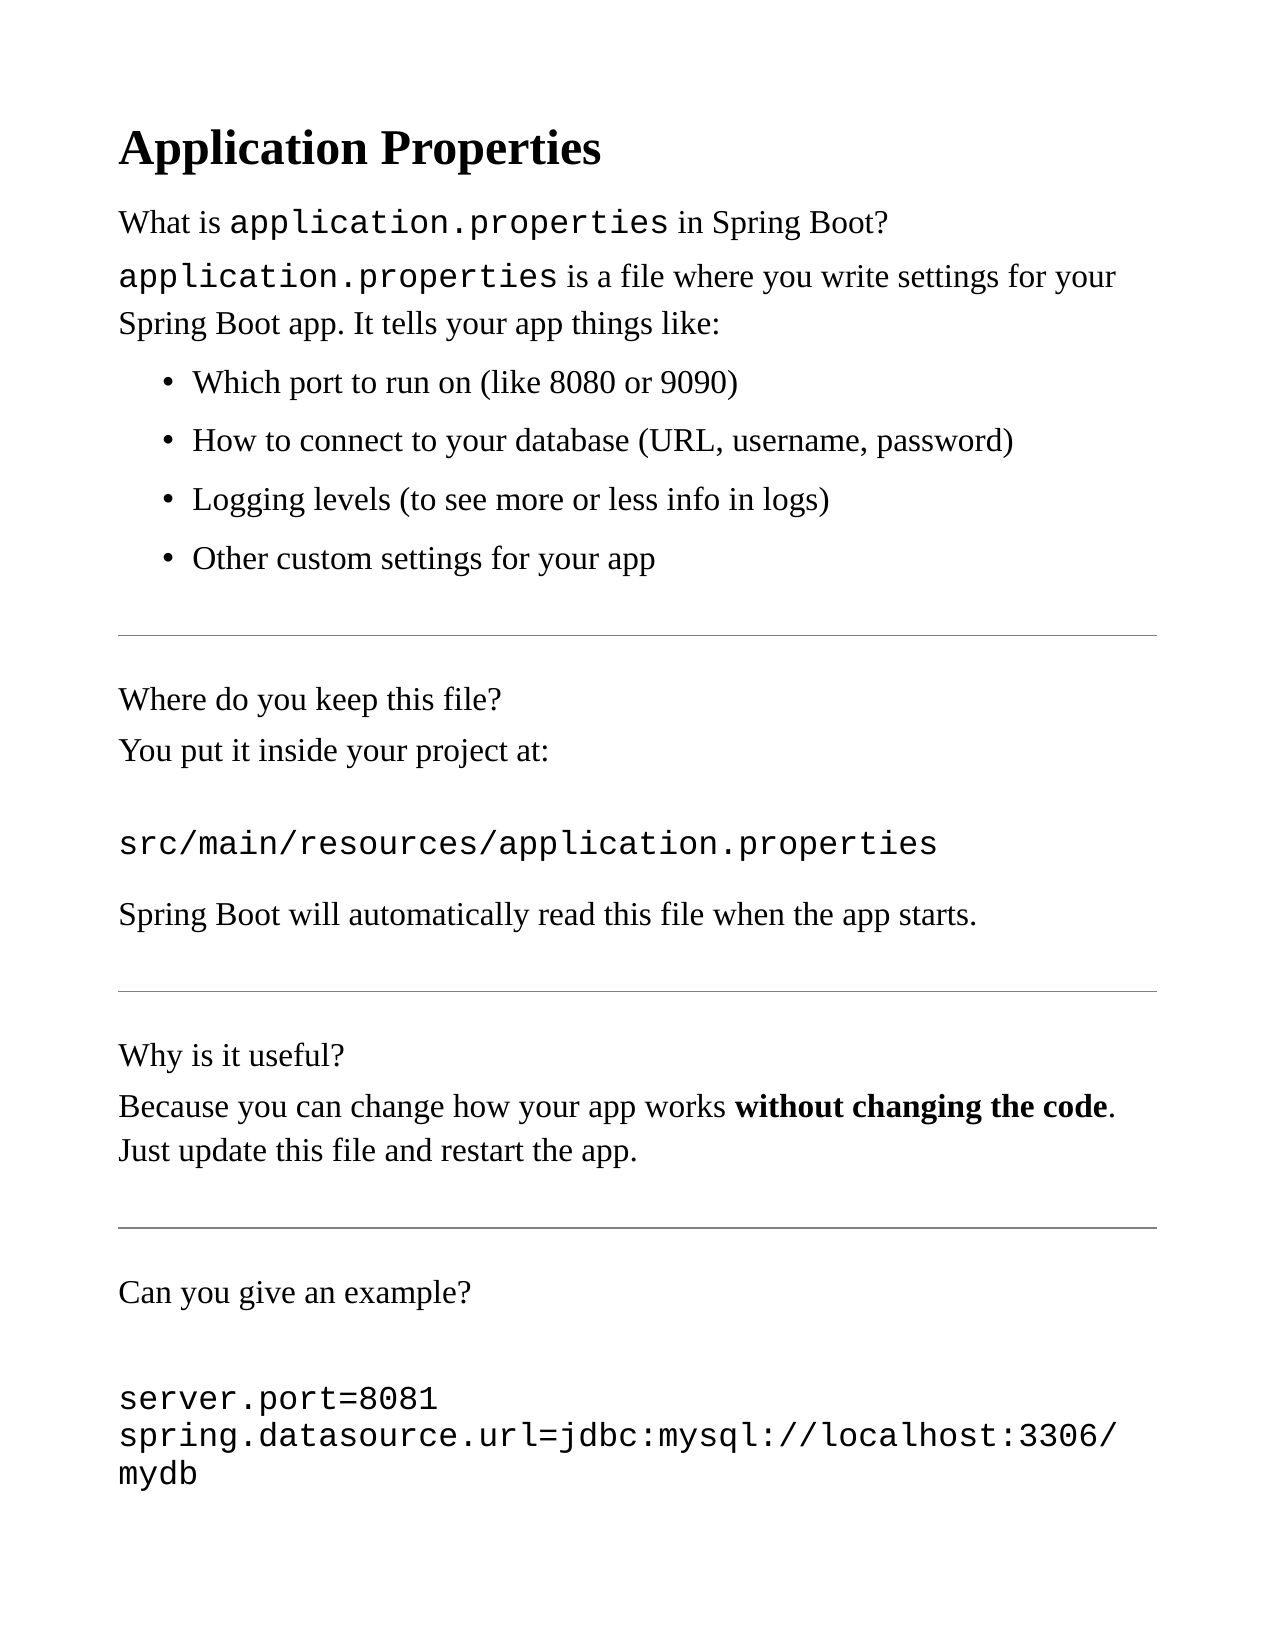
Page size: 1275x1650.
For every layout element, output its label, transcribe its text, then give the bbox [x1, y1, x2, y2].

text server.port=8081 [118, 1381, 1157, 1419]
list Other custom settings for your app [162, 538, 1157, 576]
list How to connect to your database (URL, username, password) [162, 421, 1157, 459]
subtitle What is application.properties in Spring Boot? [118, 203, 1157, 244]
text spring.datasource.url=jdbc:mysql://localhost:3306/mydb [118, 1419, 1157, 1495]
subtitle Where do you keep this file? [118, 679, 1157, 718]
text src/main/resources/application.properties [118, 827, 1157, 864]
list Logging levels (to see more or less info in logs) [162, 479, 1157, 518]
subtitle Can you give an example? [118, 1272, 1157, 1310]
text Because you can change how your app works without changing the code. Just update this file and restart the app. [118, 1086, 1157, 1169]
subtitle Why is it useful? [118, 1036, 1157, 1074]
text application.properties is a file where you write settings for your Spring Boot app. It tells your app things like: [118, 256, 1157, 342]
text You put it inside your project at: [118, 730, 1157, 769]
subtitle Application Properties [118, 118, 1157, 176]
text Spring Boot will automatically read this file when the app starts. [118, 894, 1157, 932]
list Which port to run on (like 8080 or 9090) [162, 362, 1157, 400]
